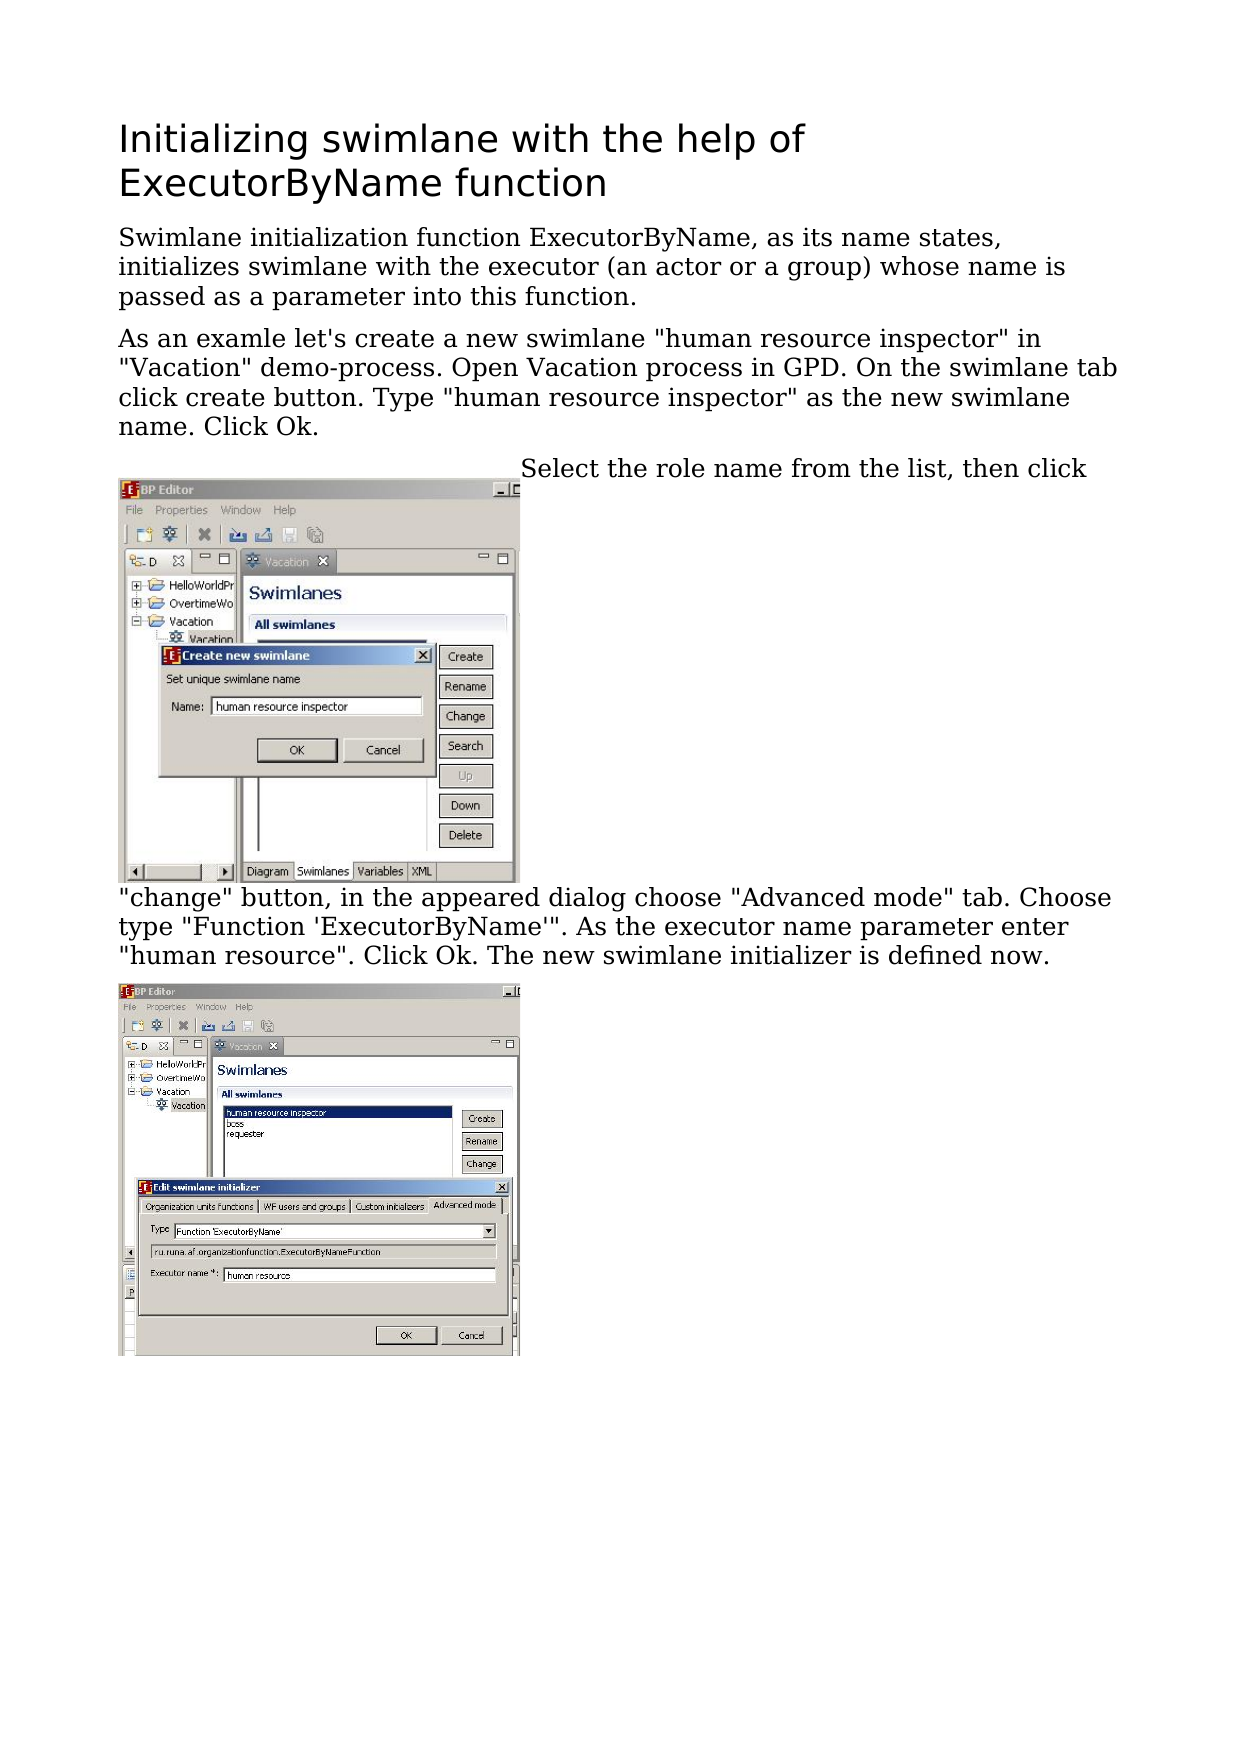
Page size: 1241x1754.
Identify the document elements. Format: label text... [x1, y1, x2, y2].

picture [118, 983, 521, 1356]
text Swimlane initialization function ExecutorByName, as its name states, initializes swimlane with the executor (an actor or a group) whose name is passed as a parameter into this function. [118, 223, 1122, 311]
subtitle Initializing swimlane with the help of ExecutorByName function [118, 118, 1122, 205]
text As an examle let's create a new swimlane "human resource inspector" in "Vacation" demo-process. Open Vacation process in GPD. On the swimlane tab click create button. Type "human resource inspector" as the new swimlane name. Click Ok. [118, 324, 1122, 441]
text Select the role name from the list, then click "change" button, in the appeared dialog choose "Advanced mode" tab. Choose type "Function 'ExecutorByName'". As the executor name parameter enter "human resource". Click Ok. The new swimlane initializer is defined now. [118, 455, 1122, 970]
picture [118, 477, 521, 883]
